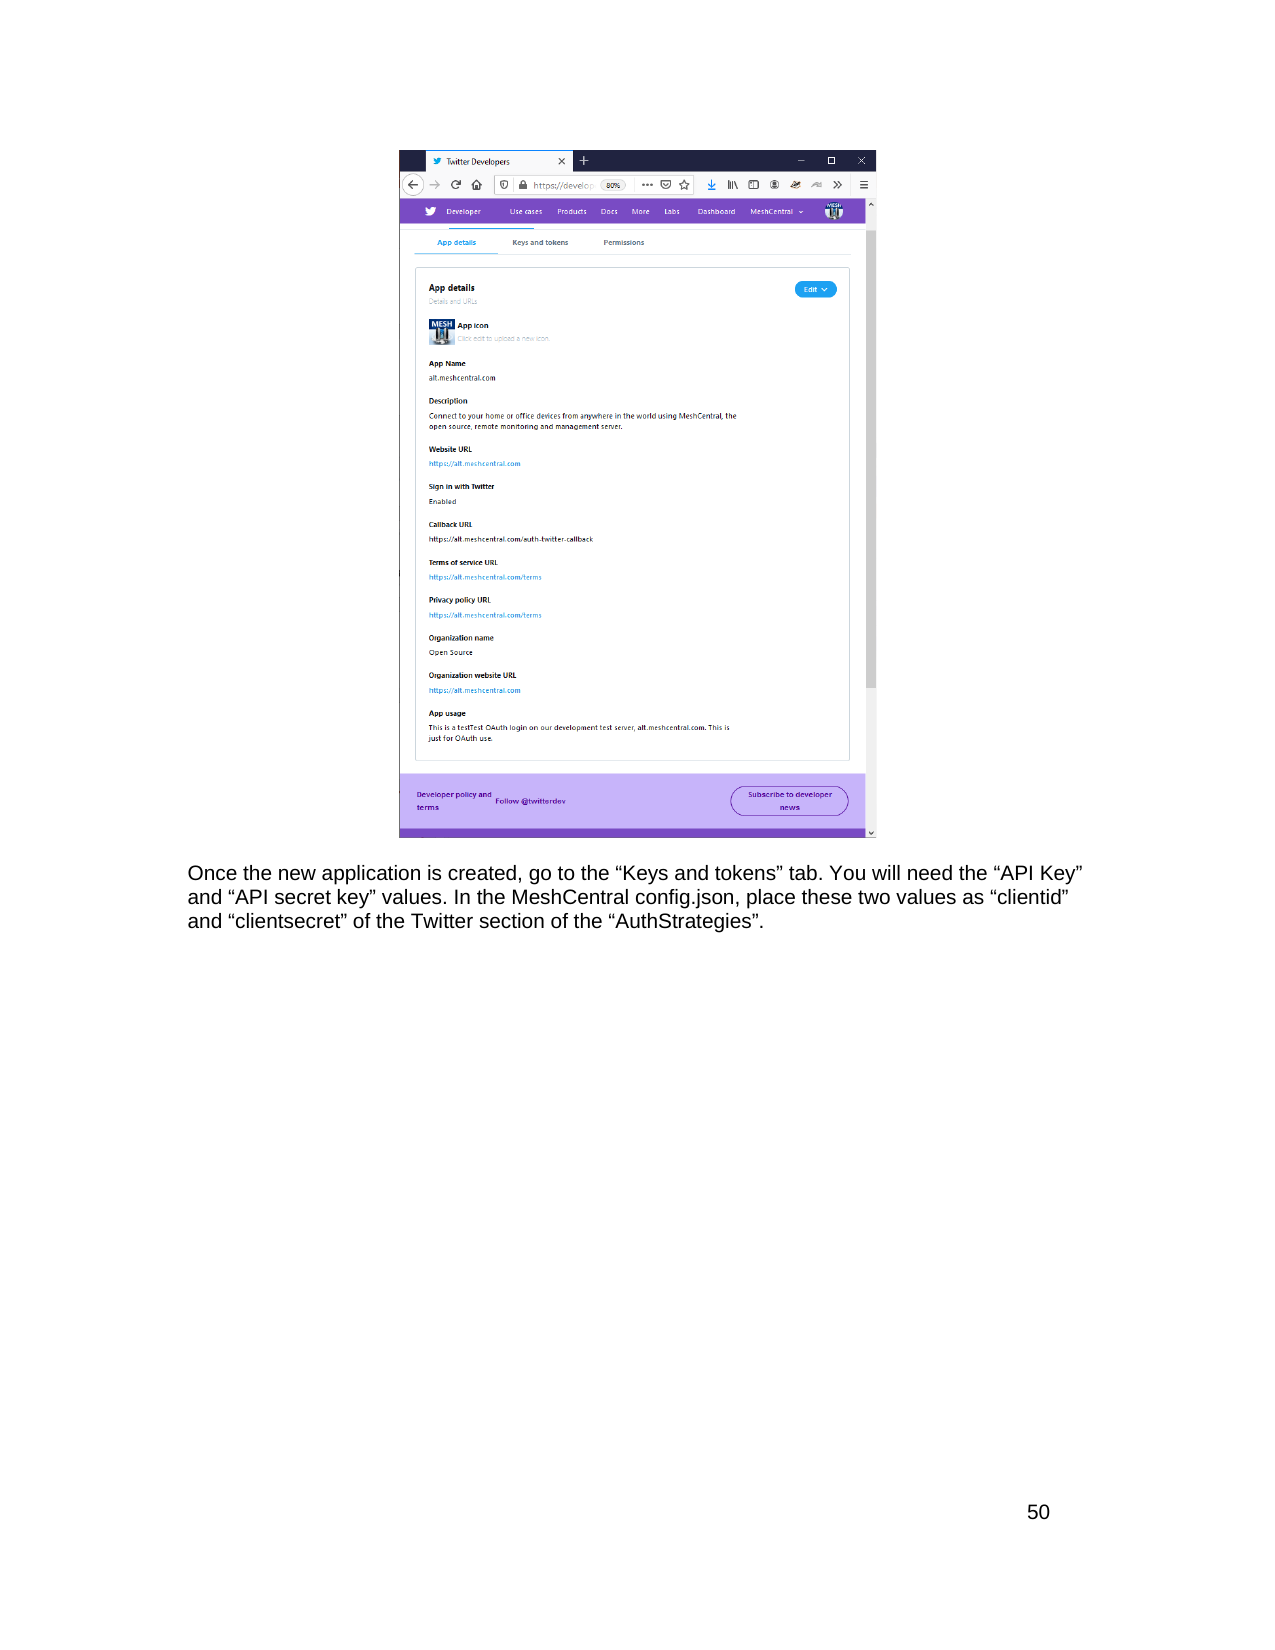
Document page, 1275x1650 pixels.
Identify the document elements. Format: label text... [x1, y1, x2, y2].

text Once the new application is created, go to the “Keys and tokens” tab. You will need the “API Key” and “API secret key” values. In the MeshCentral config.json, place these two values as “clientid” and “clientsecret” of the Twitter section of the “AuthStrategies”. [187, 861, 1087, 933]
